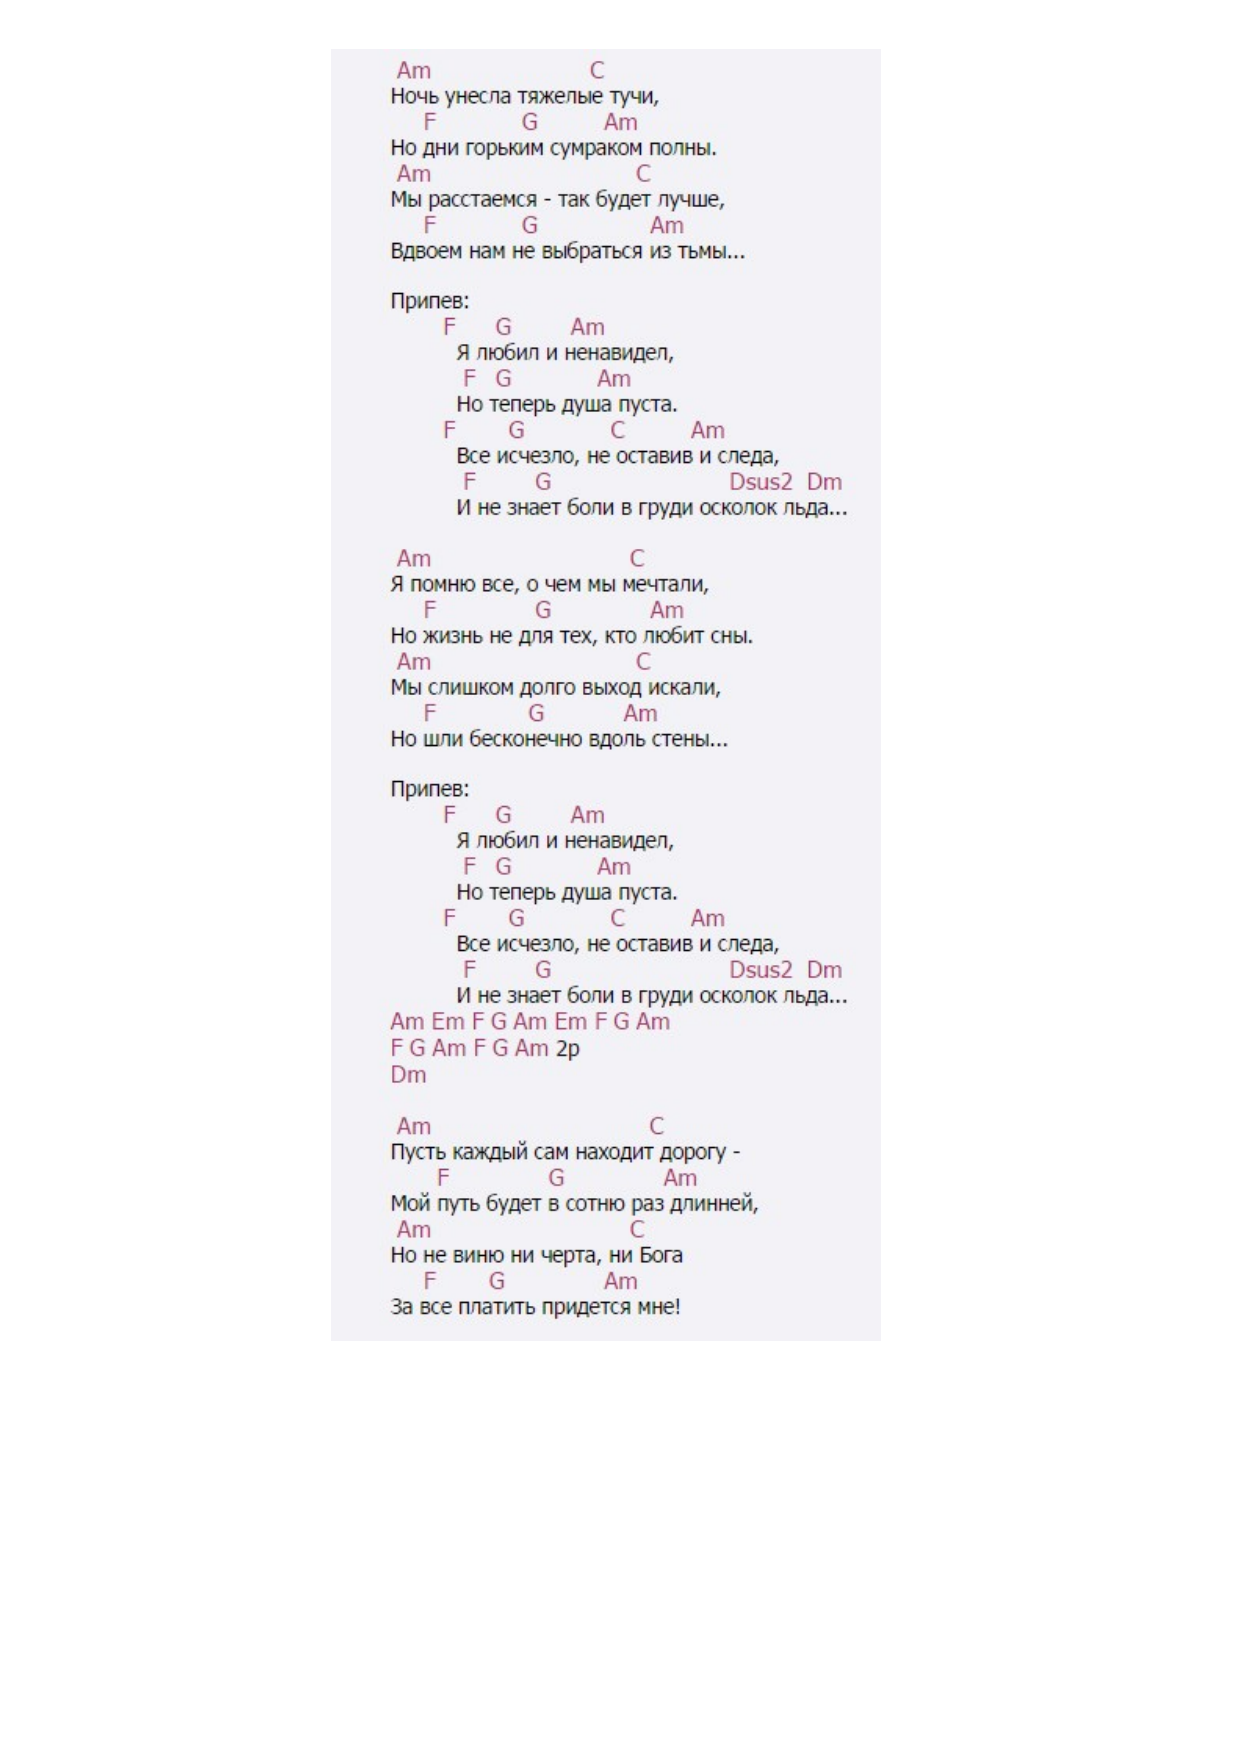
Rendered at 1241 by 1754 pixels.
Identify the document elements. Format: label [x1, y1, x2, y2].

picture [331, 49, 881, 1341]
